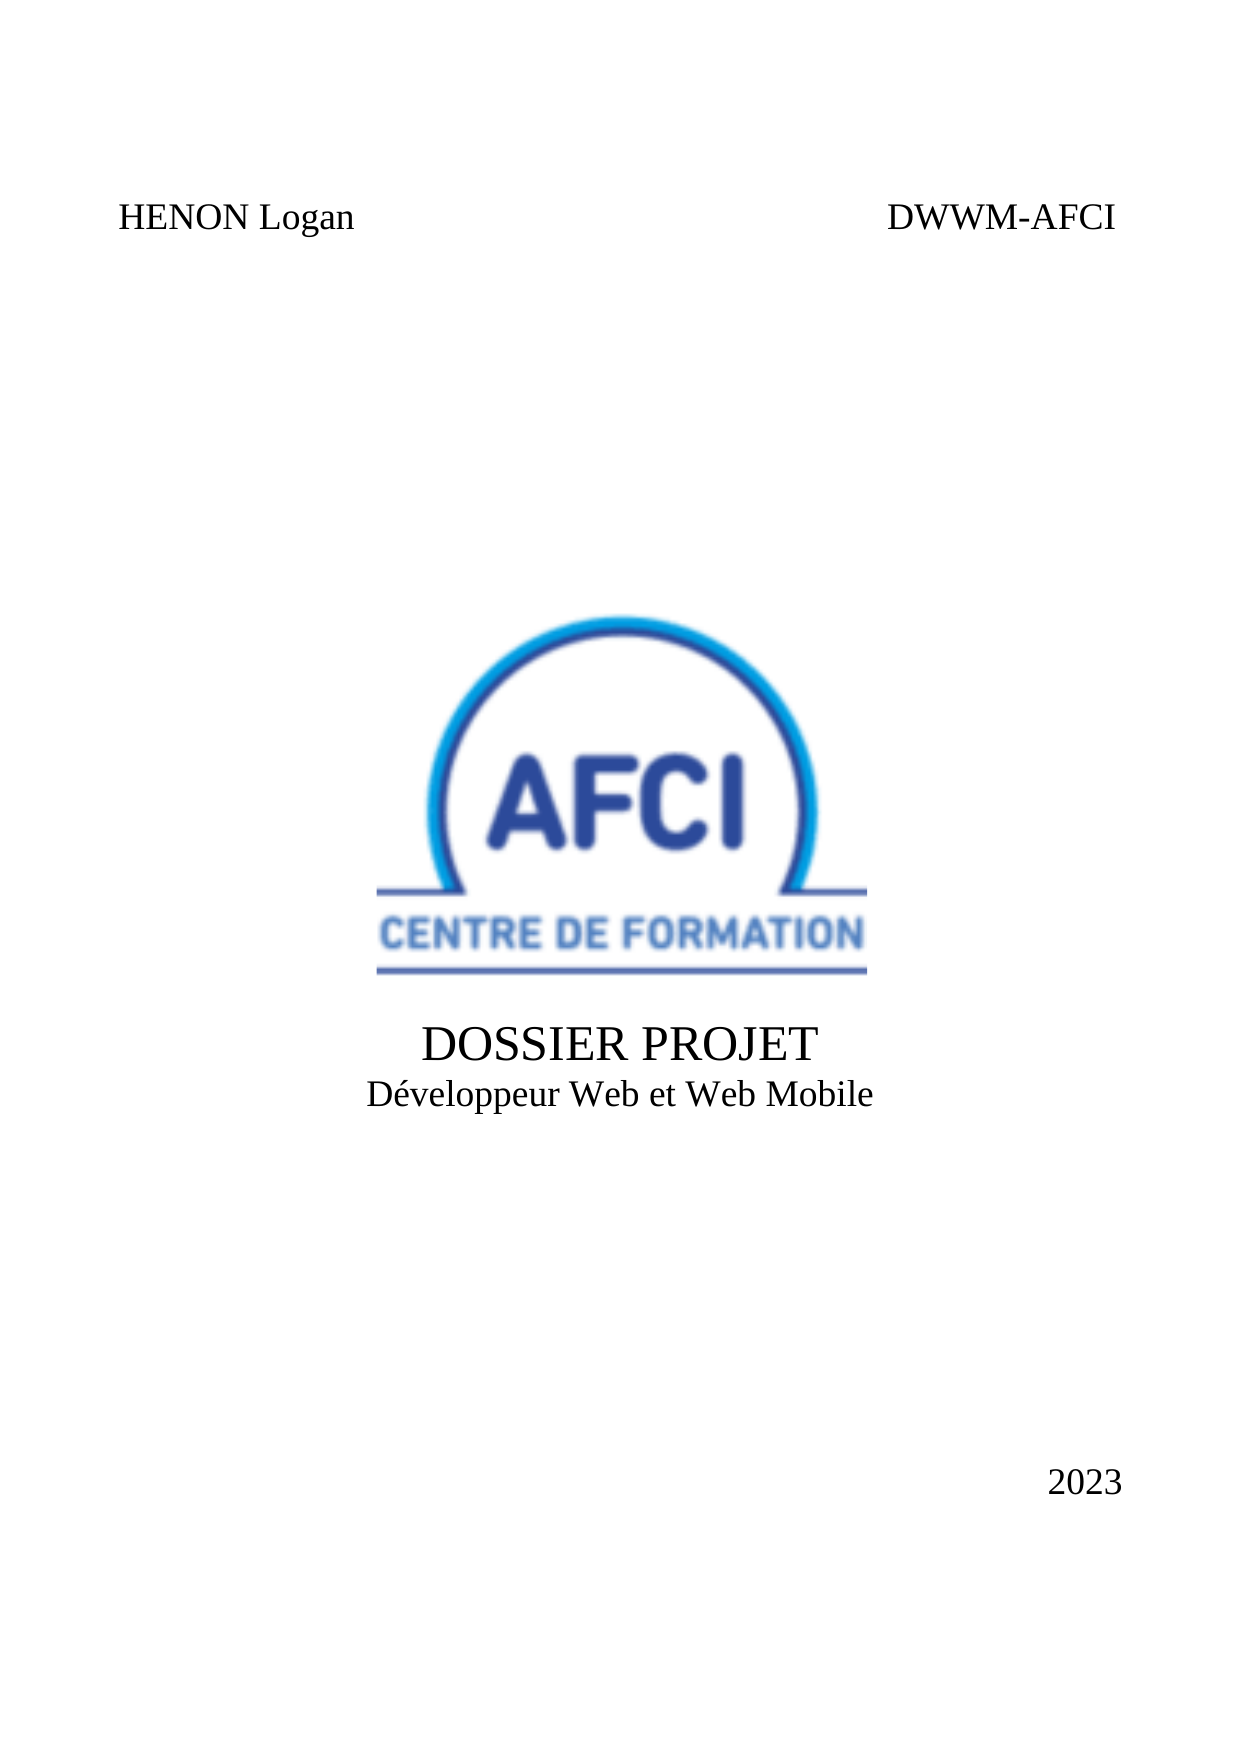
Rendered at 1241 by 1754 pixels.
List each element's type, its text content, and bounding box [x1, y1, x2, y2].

text HENON Logan DWWM-AFCI [118, 195, 1122, 238]
text 2023 [118, 1460, 1122, 1503]
text Développeur Web et Web Mobile [118, 1072, 1122, 1115]
text DOSSIER PROJET [118, 1014, 1122, 1072]
picture [376, 550, 868, 1004]
